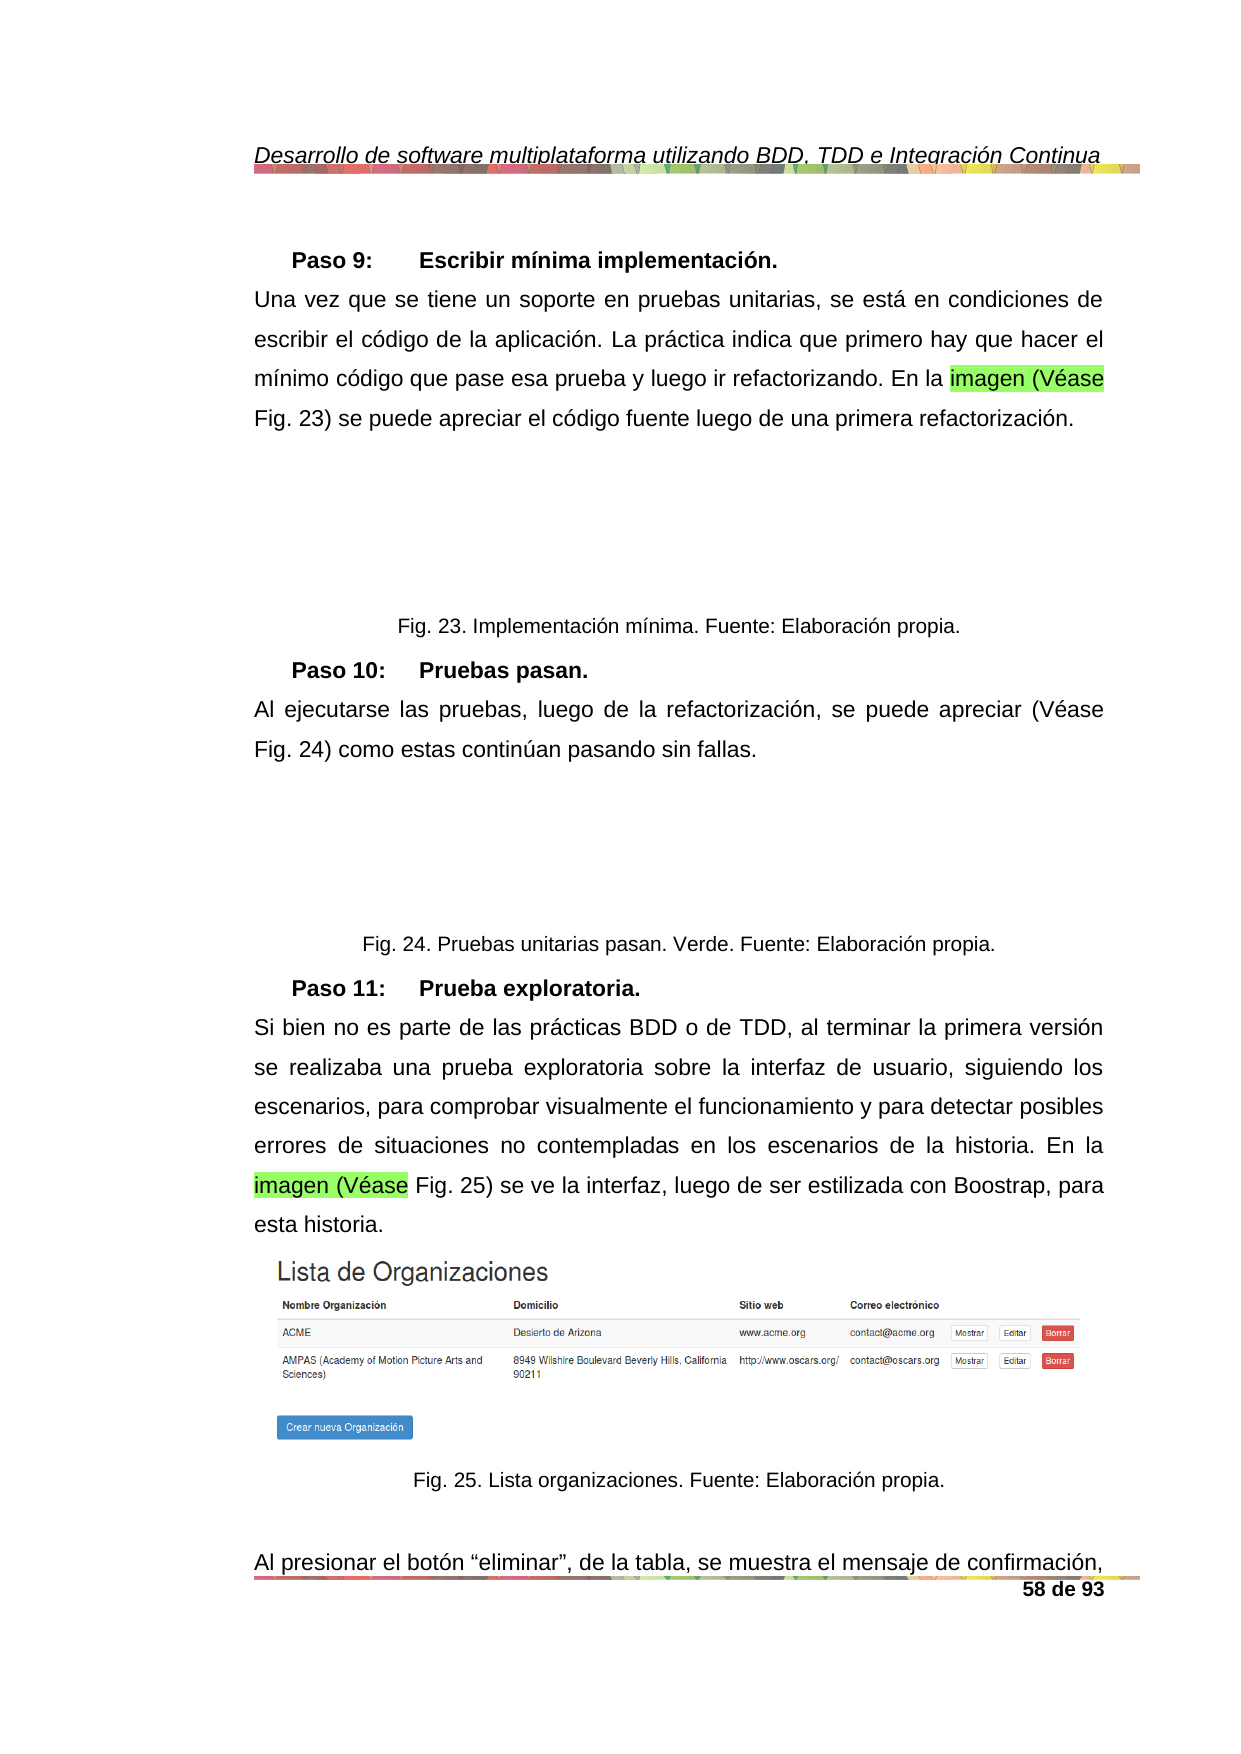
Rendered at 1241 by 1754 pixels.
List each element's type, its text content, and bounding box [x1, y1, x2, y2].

text Si bien no es parte de las prácticas BDD o de TDD, al terminar la primera versión se realizaba una prueba exploratoria sobre la interfaz de usuario, siguiendo los escenarios, para comprobar visualmente el funcionamiento y para detectar posibles errores de situaciones no contempladas en los escenarios de la historia. En la imagen (Véase Fig. 25) se ve la interfaz, luego de ser estilizada con Boostrap, para esta historia. [254, 1014, 1104, 1238]
list Pruebas pasan. [291, 657, 1104, 683]
list Prueba exploratoria. [291, 974, 1104, 1001]
table_header [254, 1251, 1104, 1449]
text Al ejecutarse las pruebas, luego de la refactorización, se puede apreciar (Véase Fig. 24) como estas continúan pasando sin fallas. [254, 696, 1104, 762]
text Al presionar el botón “eliminar”, de la tabla, se muestra el mensaje de confirmación, [254, 1549, 1104, 1576]
table_header [254, 444, 1104, 596]
picture [273, 1256, 1085, 1444]
text Una vez que se tiene un soporte en pruebas unitarias, se está en condiciones de escribir el código de la aplicación. La práctica indica que primero hay que hacer el mínimo código que pase esa prueba y luego ir refactorizando. En la imagen (Véase Fig. 23) se puede apreciar el código fuente luego de una primera refactorización. [254, 286, 1104, 431]
list Escribir mínima implementación. [291, 247, 1104, 273]
table_cell Fig. 25. Lista organizaciones. Fuente: Elaboración propia. [254, 1450, 1104, 1510]
table_cell Fig. 23. Implementación mínima. Fuente: Elaboración propia. [254, 596, 1104, 657]
table_cell Fig. 24. Pruebas unitarias pasan. Verde. Fuente: Elaboración propia. [254, 914, 1104, 974]
table_header [254, 775, 1104, 914]
